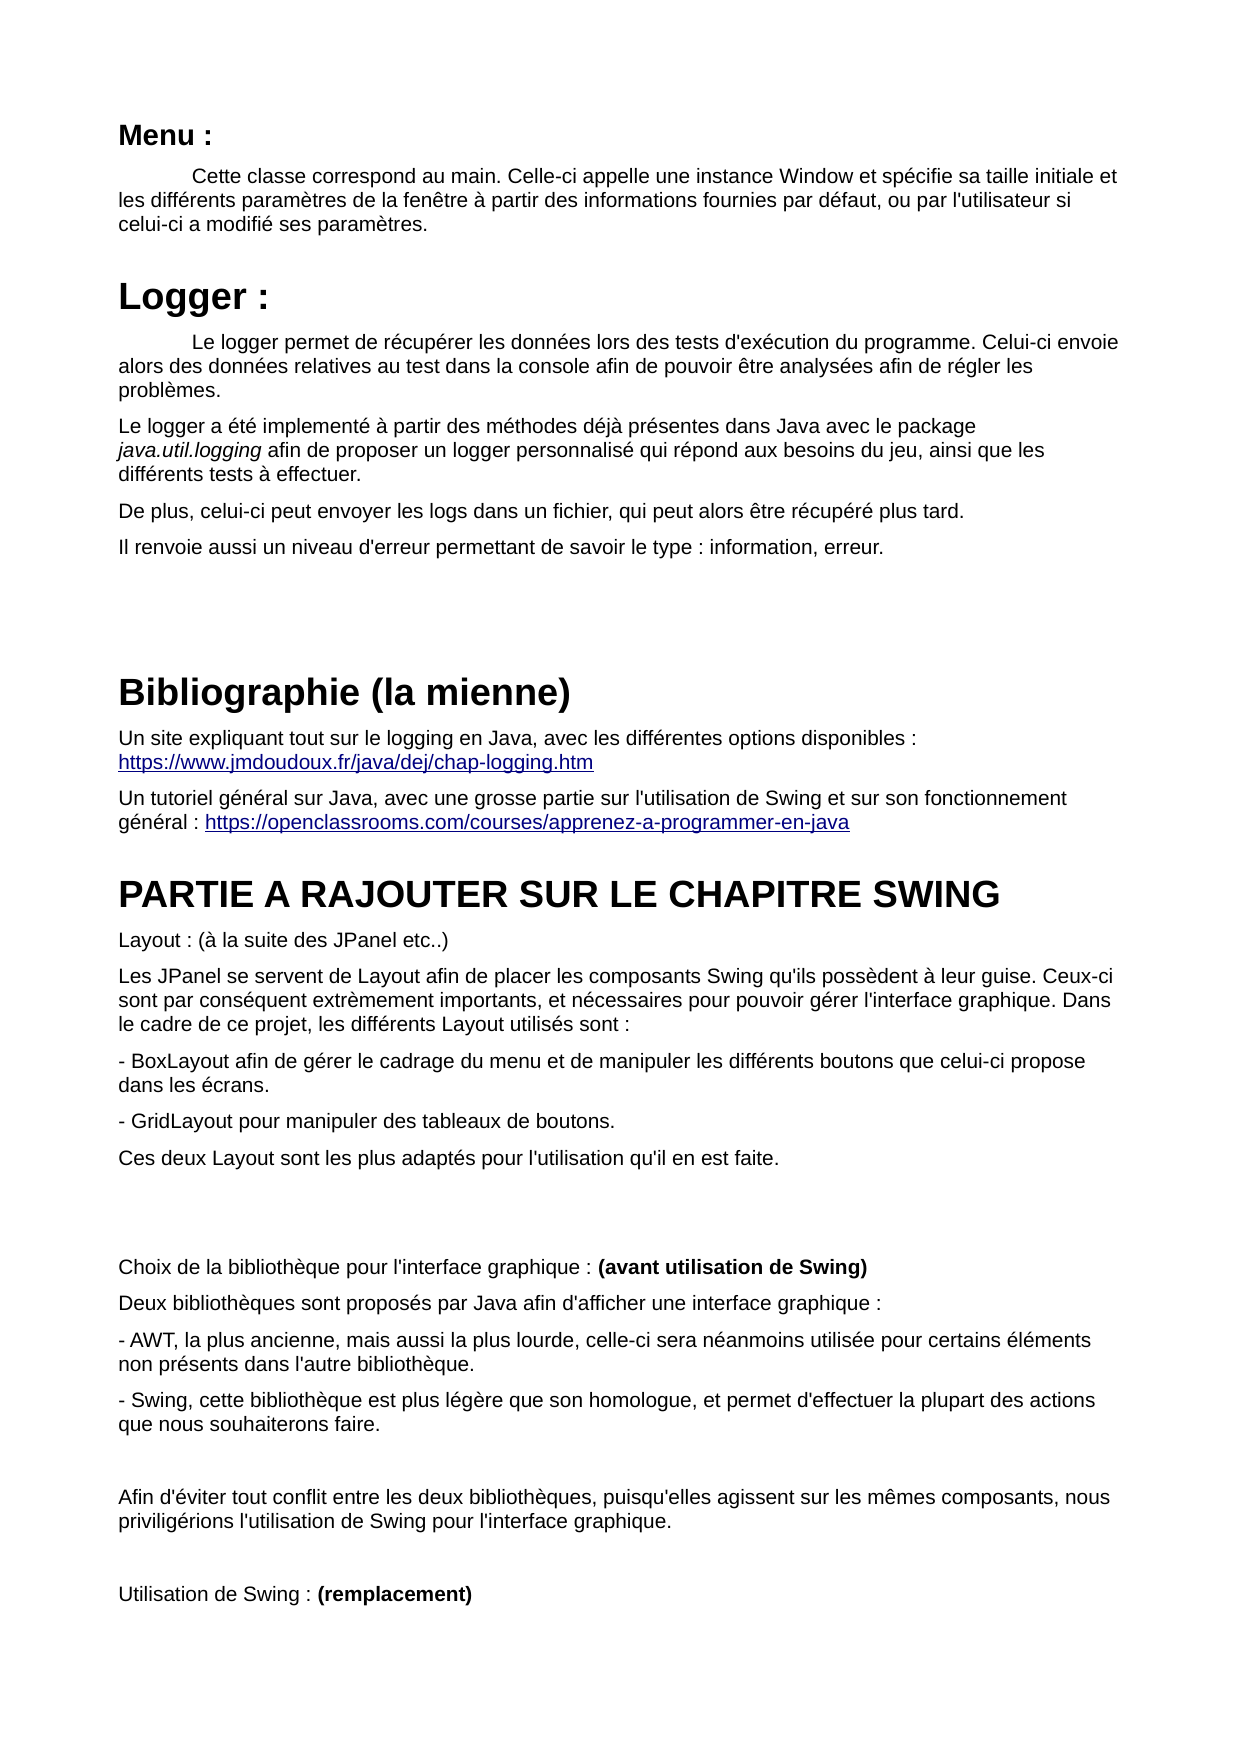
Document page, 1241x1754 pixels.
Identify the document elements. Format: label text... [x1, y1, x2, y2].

text Deux bibliothèques sont proposés par Java afin d'afficher une interface graphique : [118, 1291, 1122, 1315]
text Les JPanel se servent de Layout afin de placer les composants Swing qu'ils possèdent à leur guise. Ceux-ci sont par conséquent extrèmement importants, et nécessaires pour pouvoir gérer l'interface graphique. Dans le cadre de ce projet, les différents Layout utilisés sont : [118, 964, 1122, 1036]
subtitle PARTIE A RAJOUTER SUR LE CHAPITRE SWING [118, 871, 1122, 915]
text Un site expliquant tout sur le logging en Java, avec les différentes options disponibles : https://www.jmdoudoux.fr/java/dej/chap-logging.htm [118, 726, 1122, 773]
text - Swing, cette bibliothèque est plus légère que son homologue, et permet d'effectuer la plupart des actions que nous souhaiterons faire. [118, 1388, 1122, 1436]
text Layout : (à la suite des JPanel etc..) [118, 928, 1122, 952]
text De plus, celui-ci peut envoyer les logs dans un fichier, qui peut alors être récupéré plus tard. [118, 499, 1122, 523]
text Le logger a été implementé à partir des méthodes déjà présentes dans Java avec le package java.util.logging afin de proposer un logger personnalisé qui répond aux besoins du jeu, ainsi que les différents tests à effectuer. [118, 414, 1122, 486]
subtitle Bibliographie (la mienne) [118, 669, 1122, 713]
subtitle Logger : [118, 274, 1122, 317]
text Utilisation de Swing : (remplacement) [118, 1582, 1122, 1606]
text Un tutoriel général sur Java, avec une grosse partie sur l'utilisation de Swing et sur son fonctionnement général : https://openclassrooms.com/courses/apprenez-a-programmer-en-java [118, 786, 1122, 834]
text - GridLayout pour manipuler des tableaux de boutons. [118, 1109, 1122, 1133]
text Il renvoie aussi un niveau d'erreur permettant de savoir le type : information, erreur. [118, 535, 1122, 559]
text - AWT, la plus ancienne, mais aussi la plus lourde, celle-ci sera néanmoins utilisée pour certains éléments non présents dans l'autre bibliothèque. [118, 1328, 1122, 1376]
subtitle Menu : [118, 118, 1122, 152]
text - BoxLayout afin de gérer le cadrage du menu et de manipuler les différents boutons que celui-ci propose dans les écrans. [118, 1048, 1122, 1096]
text Le logger permet de récupérer les données lors des tests d'exécution du programme. Celui-ci envoie alors des données relatives au test dans la console afin de pouvoir être analysées afin de régler les problèmes. [118, 330, 1122, 402]
text Choix de la bibliothèque pour l'interface graphique : (avant utilisation de Swing) [118, 1255, 1122, 1279]
text Ces deux Layout sont les plus adaptés pour l'utilisation qu'il en est faite. [118, 1145, 1122, 1169]
text Cette classe correspond au main. Celle-ci appelle une instance Window et spécifie sa taille initiale et les différents paramètres de la fenêtre à partir des informations fournies par défaut, ou par l'utilisateur si celui-ci a modifié ses paramètres. [118, 164, 1122, 236]
text Afin d'éviter tout conflit entre les deux bibliothèques, puisqu'elles agissent sur les mêmes composants, nous priviligérions l'utilisation de Swing pour l'interface graphique. [118, 1485, 1122, 1533]
